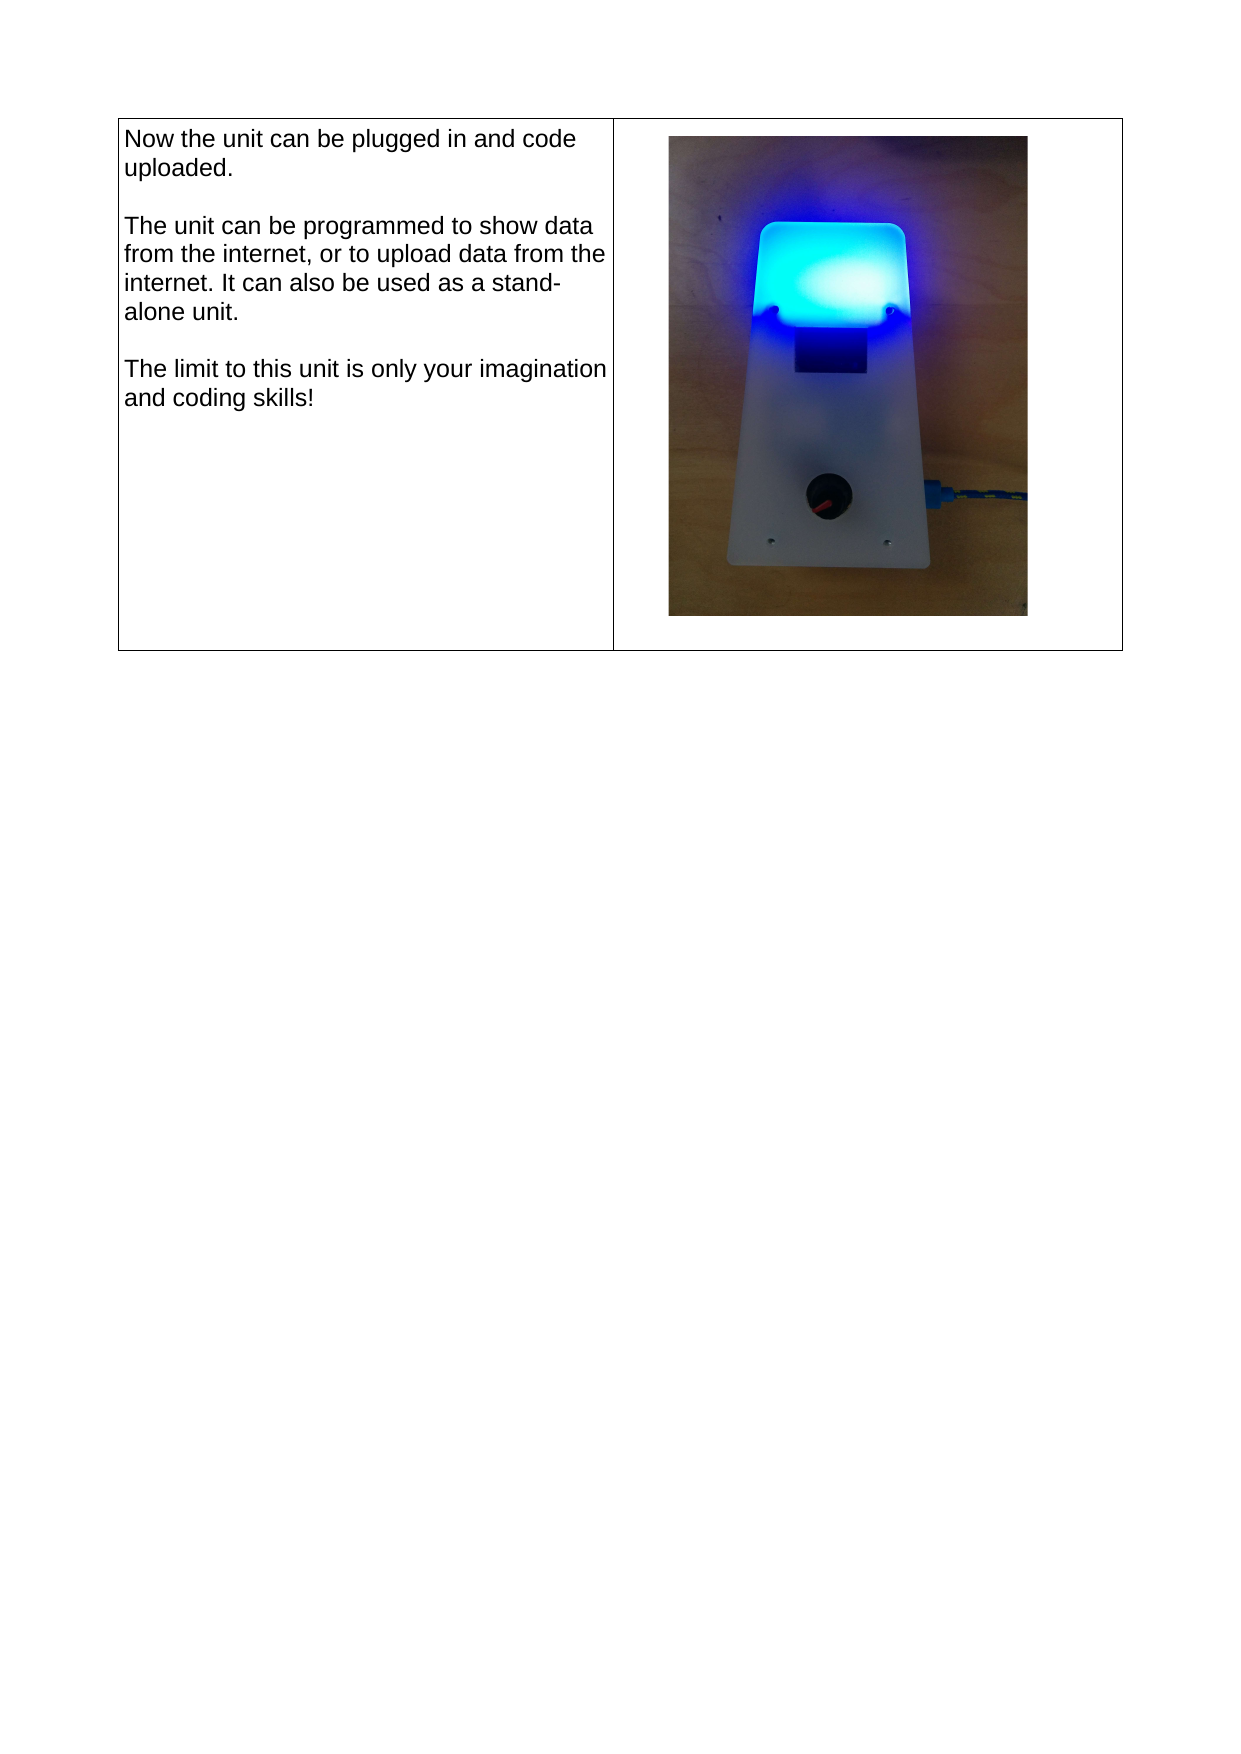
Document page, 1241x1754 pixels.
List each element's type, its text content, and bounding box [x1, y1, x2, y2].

table_cell Now the unit can be plugged in and code uploaded. The unit can be programmed to show data from the internet, or to upload data from the internet. It can also be used as a stand-alone unit. The limit to this unit is only your imagination and coding skills! [119, 119, 613, 650]
table_cell [614, 119, 1122, 650]
